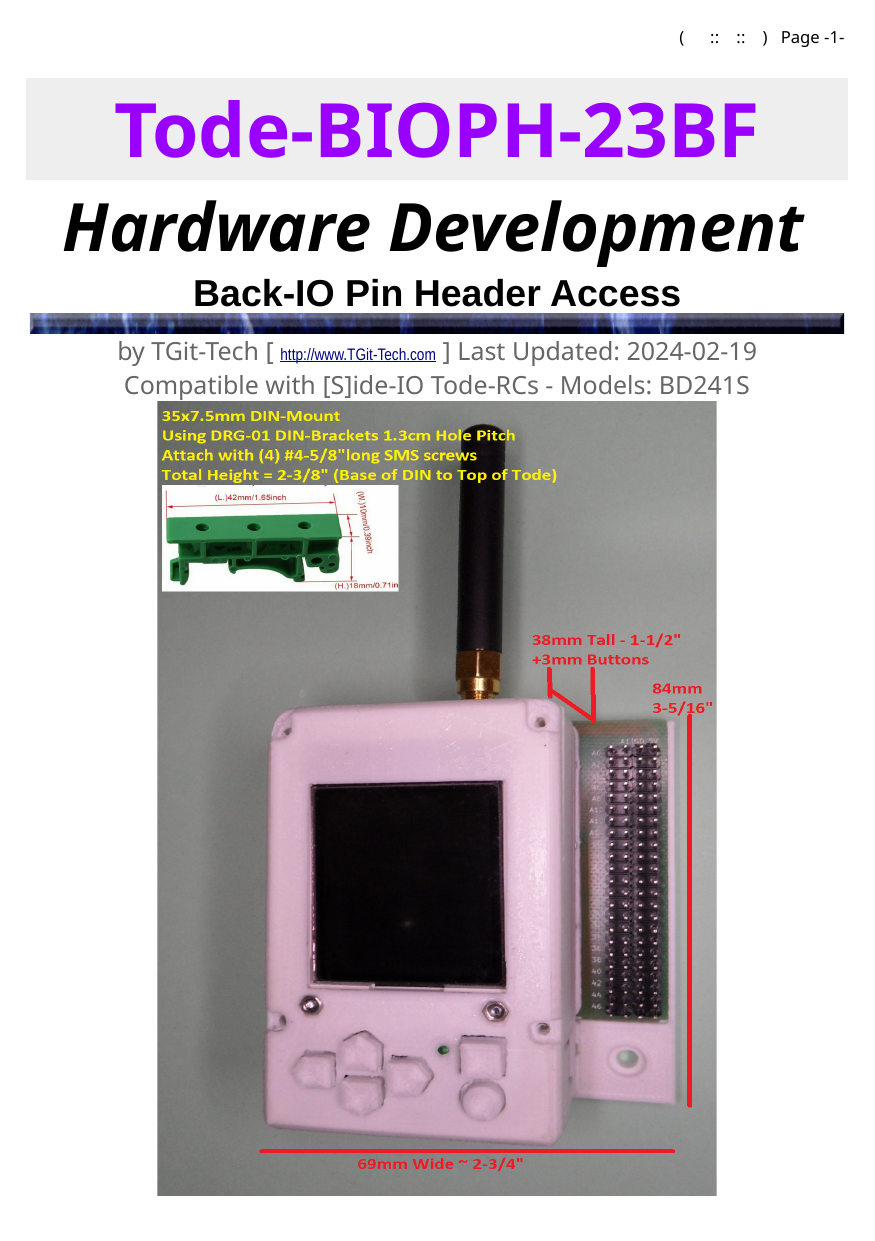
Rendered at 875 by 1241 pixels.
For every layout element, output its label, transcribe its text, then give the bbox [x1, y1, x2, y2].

text Compatible with [S]ide-IO Tode-RCs - Models: BD241S [26, 367, 848, 401]
subtitle Hardware Development [26, 180, 848, 271]
text by TGit-Tech [ http://www.TGit-Tech.com ] Last Updated: 2024-02-19 [26, 314, 848, 367]
picture [29, 313, 845, 334]
title Back-IO Pin Header Access [26, 271, 848, 314]
title Tode-BIOPH-23BF [26, 78, 848, 180]
